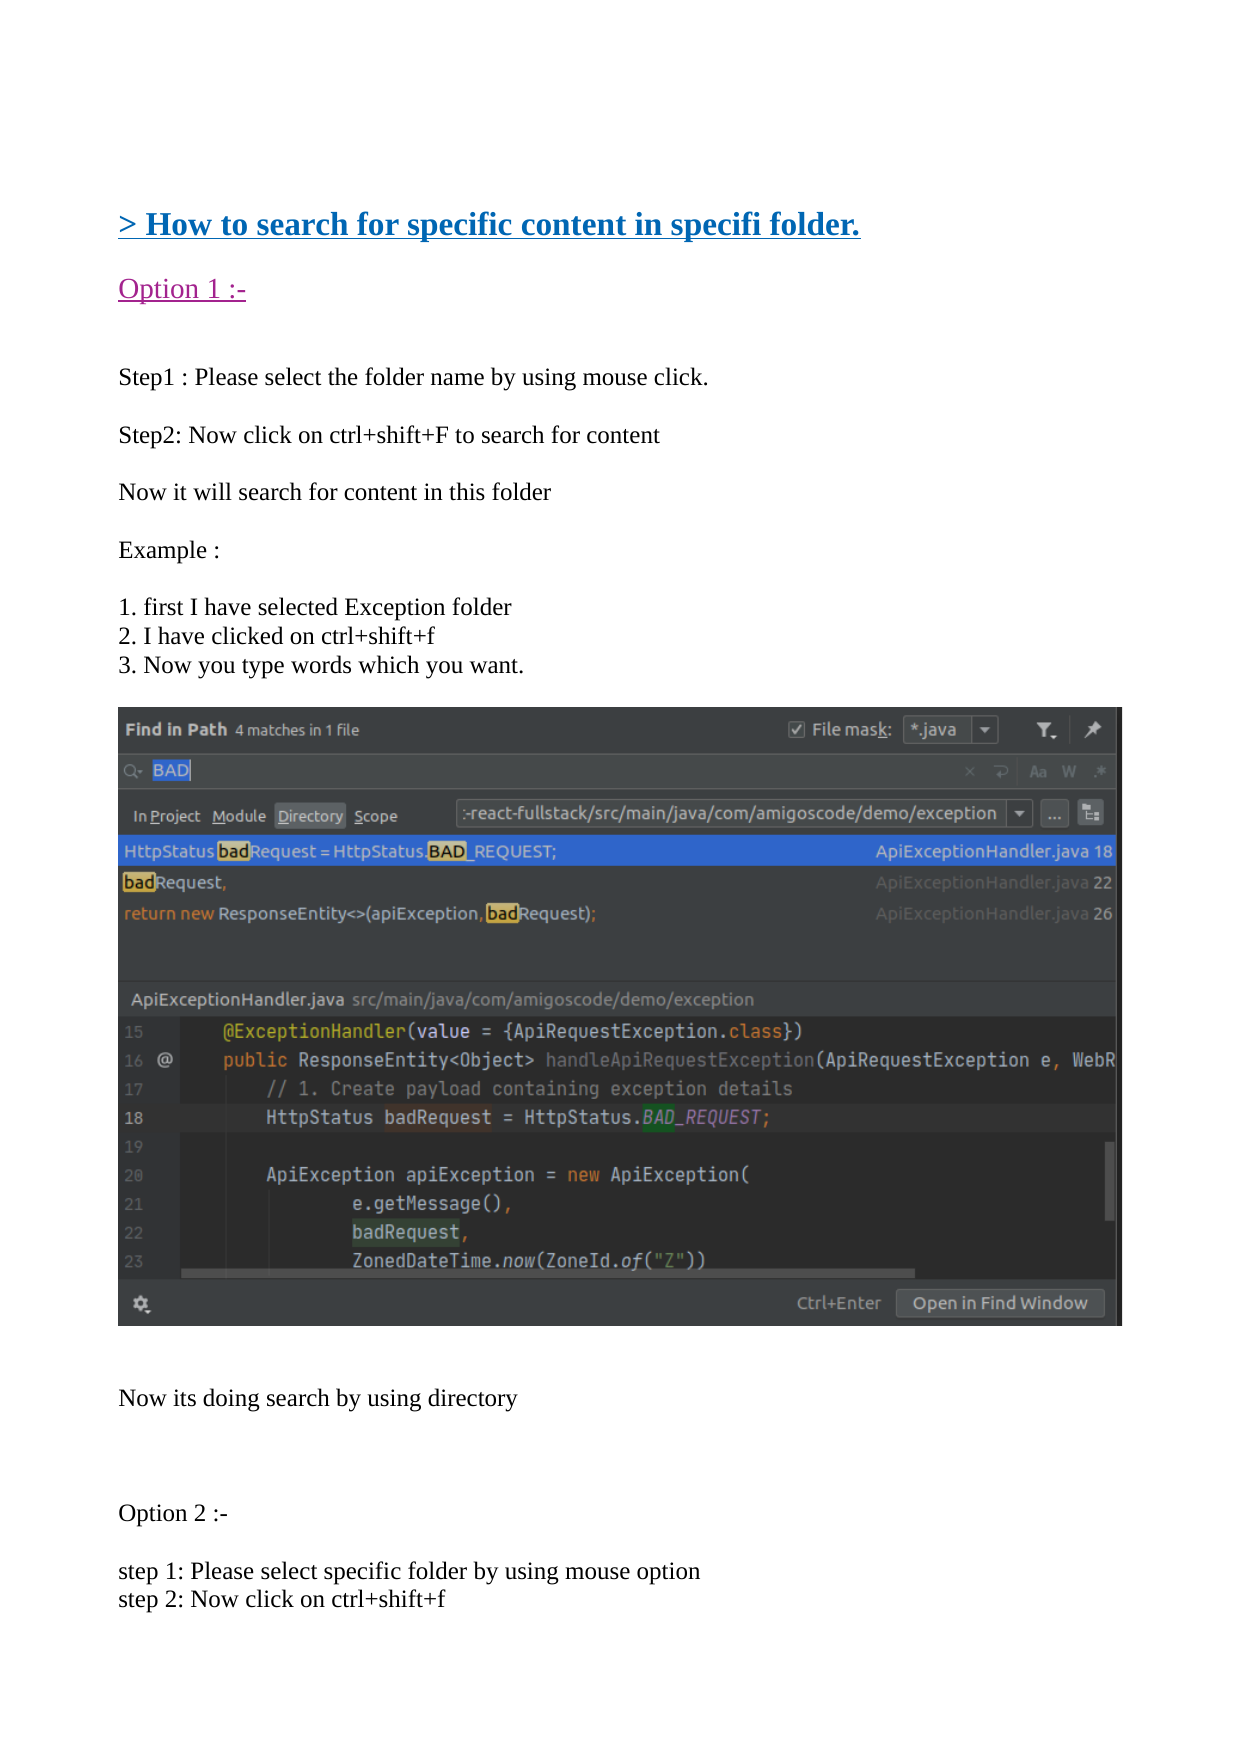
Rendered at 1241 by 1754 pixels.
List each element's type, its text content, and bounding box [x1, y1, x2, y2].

text 1. first I have selected Exception folder [118, 592, 1122, 621]
text Step1 : Please select the folder name by using mouse click. [118, 362, 1122, 391]
text 2. I have clicked on ctrl+shift+f [118, 621, 1122, 650]
text step 2: Now click on ctrl+shift+f [118, 1584, 1122, 1613]
text Step2: Now click on ctrl+shift+F to search for content [118, 420, 1122, 449]
text Option 1 :- [118, 271, 1122, 305]
text Option 2 :- [118, 1498, 1122, 1527]
picture [118, 707, 1123, 1326]
text Now its doing search by using directory [118, 1383, 1122, 1412]
text Now it will search for content in this folder [118, 477, 1122, 506]
text 3. Now you type words which you want. [118, 650, 1122, 679]
text > How to search for specific content in specifi folder. [118, 204, 1122, 243]
text step 1: Please select specific folder by using mouse option [118, 1556, 1122, 1584]
text Example : [118, 535, 1122, 564]
